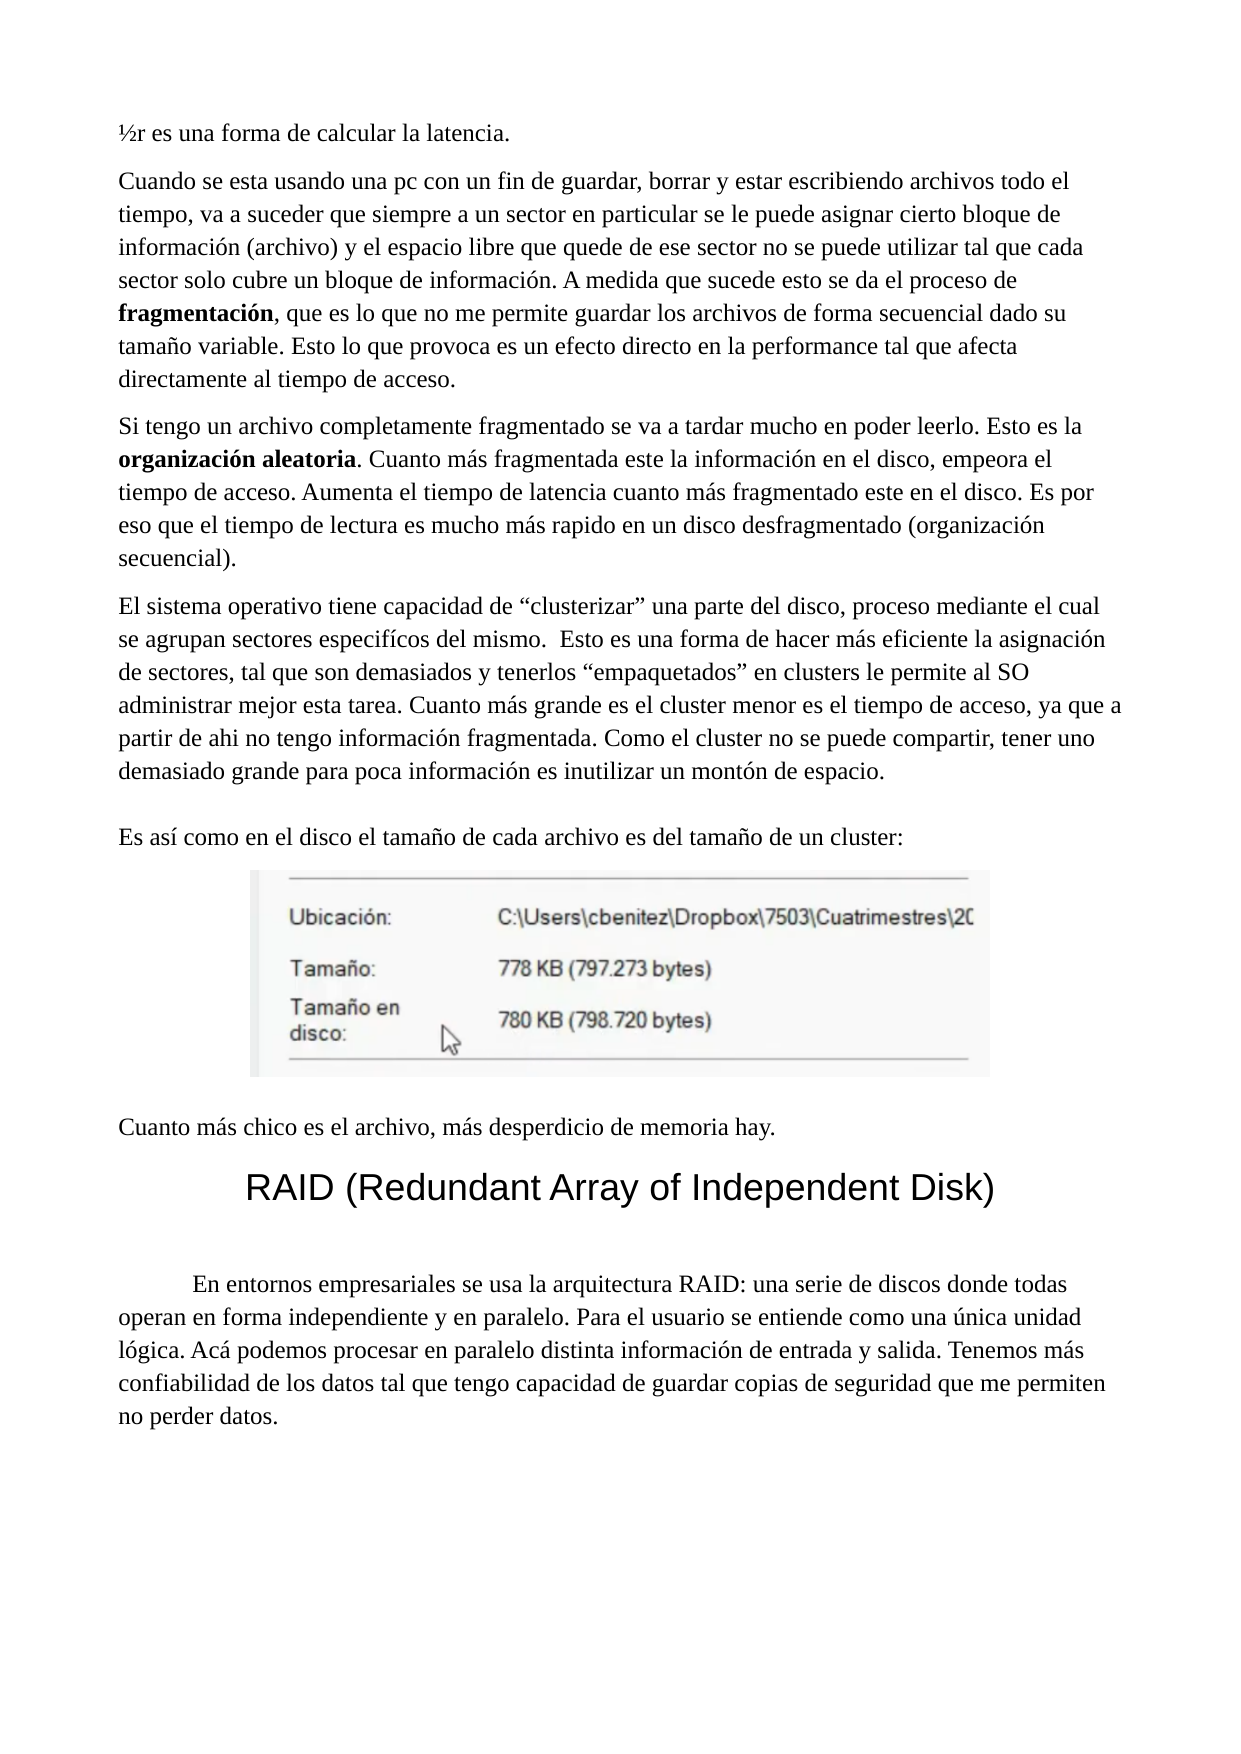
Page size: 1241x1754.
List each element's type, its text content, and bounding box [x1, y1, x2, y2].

text En entornos empresariales se usa la arquitectura RAID: una serie de discos donde todas operan en forma independiente y en paralelo. Para el usuario se entiende como una única unidad lógica. Acá podemos procesar en paralelo distinta información de entrada y salida. Tenemos más confiabilidad de los datos tal que tengo capacidad de guardar copias de seguridad que me permiten no perder datos. [118, 1269, 1122, 1430]
text ½r es una forma de calcular la latencia. [118, 118, 1122, 147]
text Cuanto más chico es el archivo, más desperdicio de memoria hay. [118, 1112, 1122, 1141]
subtitle RAID (Redundant Array of Independent Disk) [118, 1166, 1122, 1209]
text El sistema operativo tiene capacidad de “clusterizar” una parte del disco, proceso mediante el cual se agrupan sectores especifícos del mismo. Esto es una forma de hacer más eficiente la asignación de sectores, tal que son demasiados y tenerlos “empaquetados” en clusters le permite al SO administrar mejor esta tarea. Cuanto más grande es el cluster menor es el tiempo de acceso, ya que a partir de ahi no tengo información fragmentada. Como el cluster no se puede compartir, tener uno demasiado grande para poca información es inutilizar un montón de espacio. Es así como en el disco el tamaño de cada archivo es del tamaño de un cluster: [118, 591, 1122, 851]
picture [250, 870, 990, 1077]
text Cuando se esta usando una pc con un fin de guardar, borrar y estar escribiendo archivos todo el tiempo, va a suceder que siempre a un sector en particular se le puede asignar cierto bloque de información (archivo) y el espacio libre que quede de ese sector no se puede utilizar tal que cada sector solo cubre un bloque de información. A medida que sucede esto se da el proceso de fragmentación, que es lo que no me permite guardar los archivos de forma secuencial dado su tamaño variable. Esto lo que provoca es un efecto directo en la performance tal que afecta directamente al tiempo de acceso. [118, 166, 1122, 393]
text Si tengo un archivo completamente fragmentado se va a tardar mucho en poder leerlo. Esto es la organización aleatoria. Cuanto más fragmentada este la información en el disco, empeora el tiempo de acceso. Aumenta el tiempo de latencia cuanto más fragmentado este en el disco. Es por eso que el tiempo de lectura es mucho más rapido en un disco desfragmentado (organización secuencial). [118, 411, 1122, 572]
